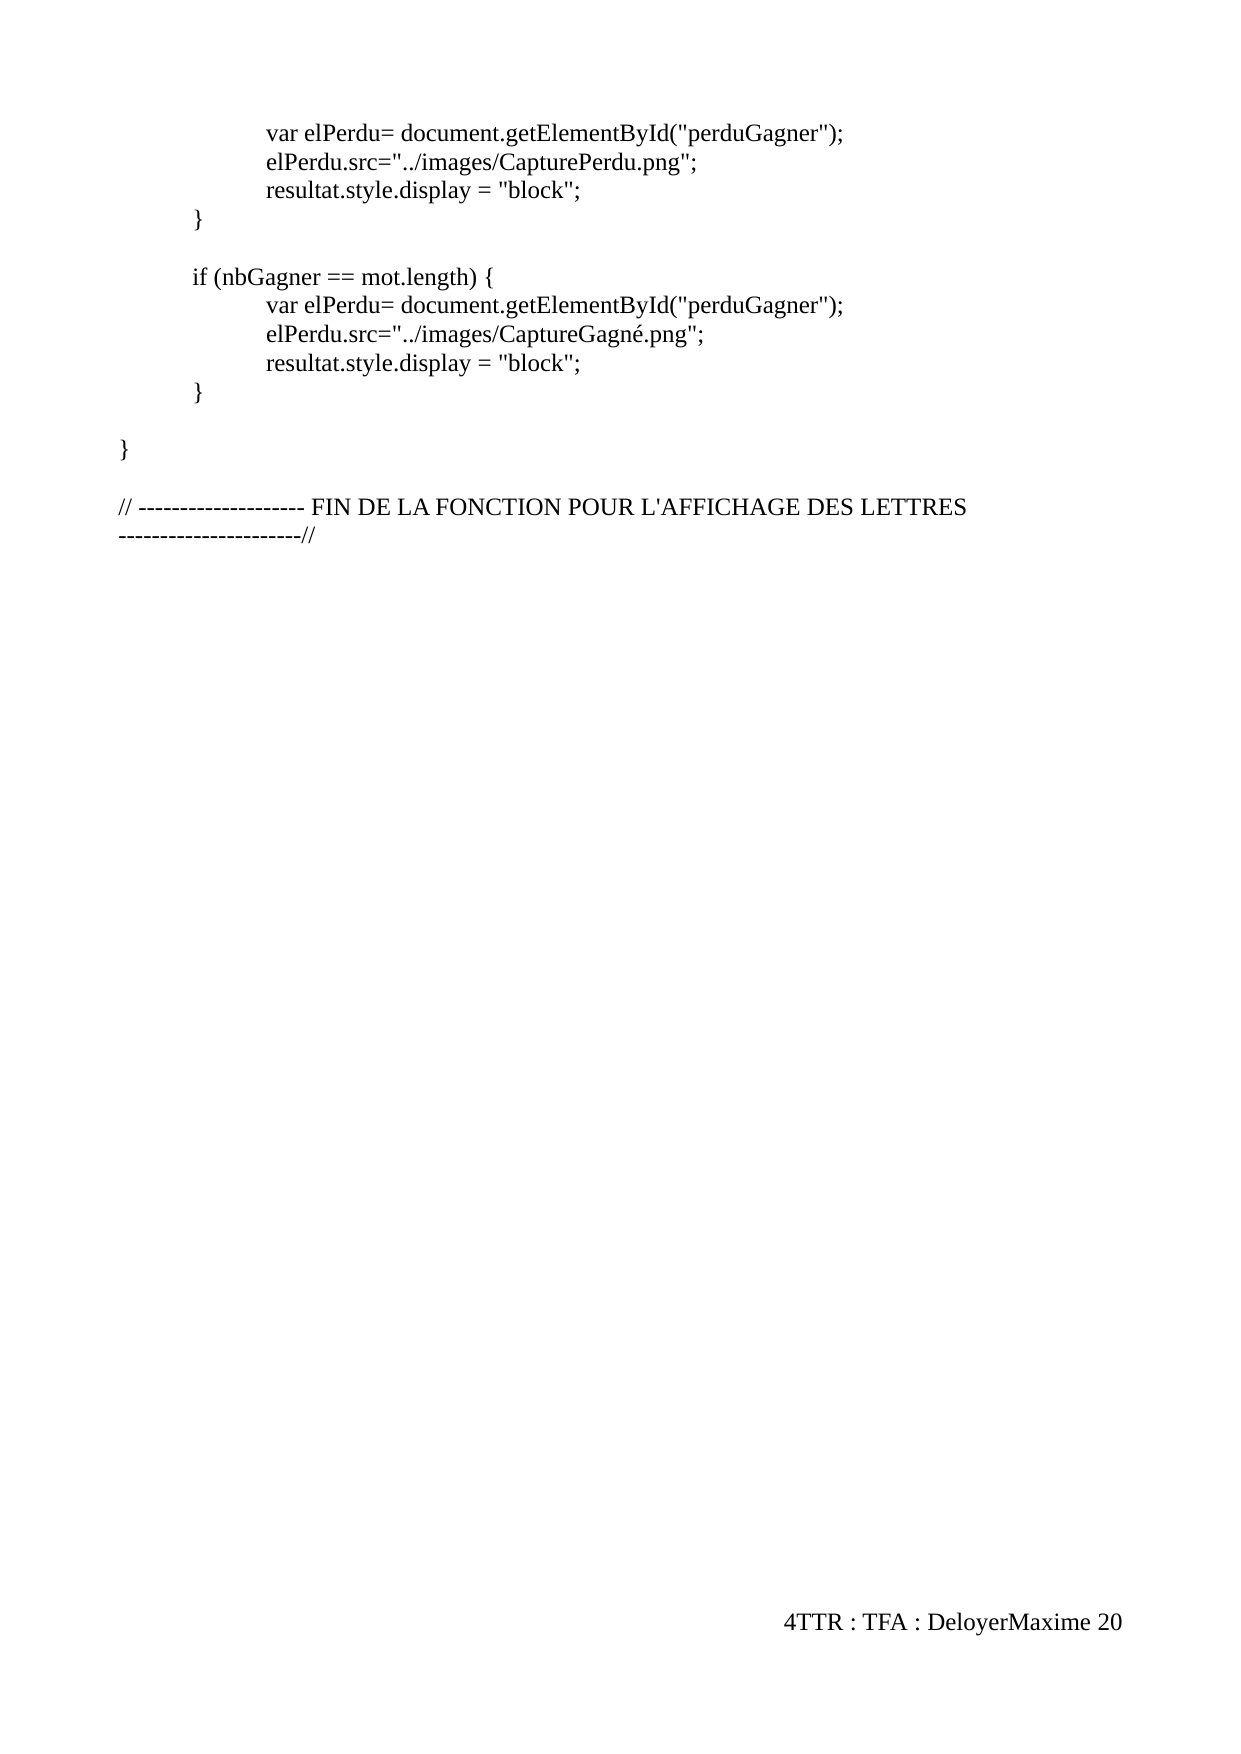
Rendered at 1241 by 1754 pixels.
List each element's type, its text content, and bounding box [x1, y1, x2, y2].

text } [118, 204, 1122, 233]
text // -------------------- FIN DE LA FONCTION POUR L'AFFICHAGE DES LETTRES ----------------------// [118, 492, 1122, 549]
text } [118, 377, 1122, 406]
text } [118, 434, 1122, 463]
text resultat.style.display = "block"; [118, 348, 1122, 377]
text resultat.style.display = "block"; [118, 176, 1122, 204]
text if (nbGagner == mot.length) { [118, 262, 1122, 291]
text var elPerdu= document.getElementById("perduGagner"); [118, 291, 1122, 319]
text var elPerdu= document.getElementById("perduGagner"); [118, 118, 1122, 147]
text elPerdu.src="../images/CapturePerdu.png"; [118, 147, 1122, 176]
text elPerdu.src="../images/CaptureGagné.png"; [118, 319, 1122, 348]
